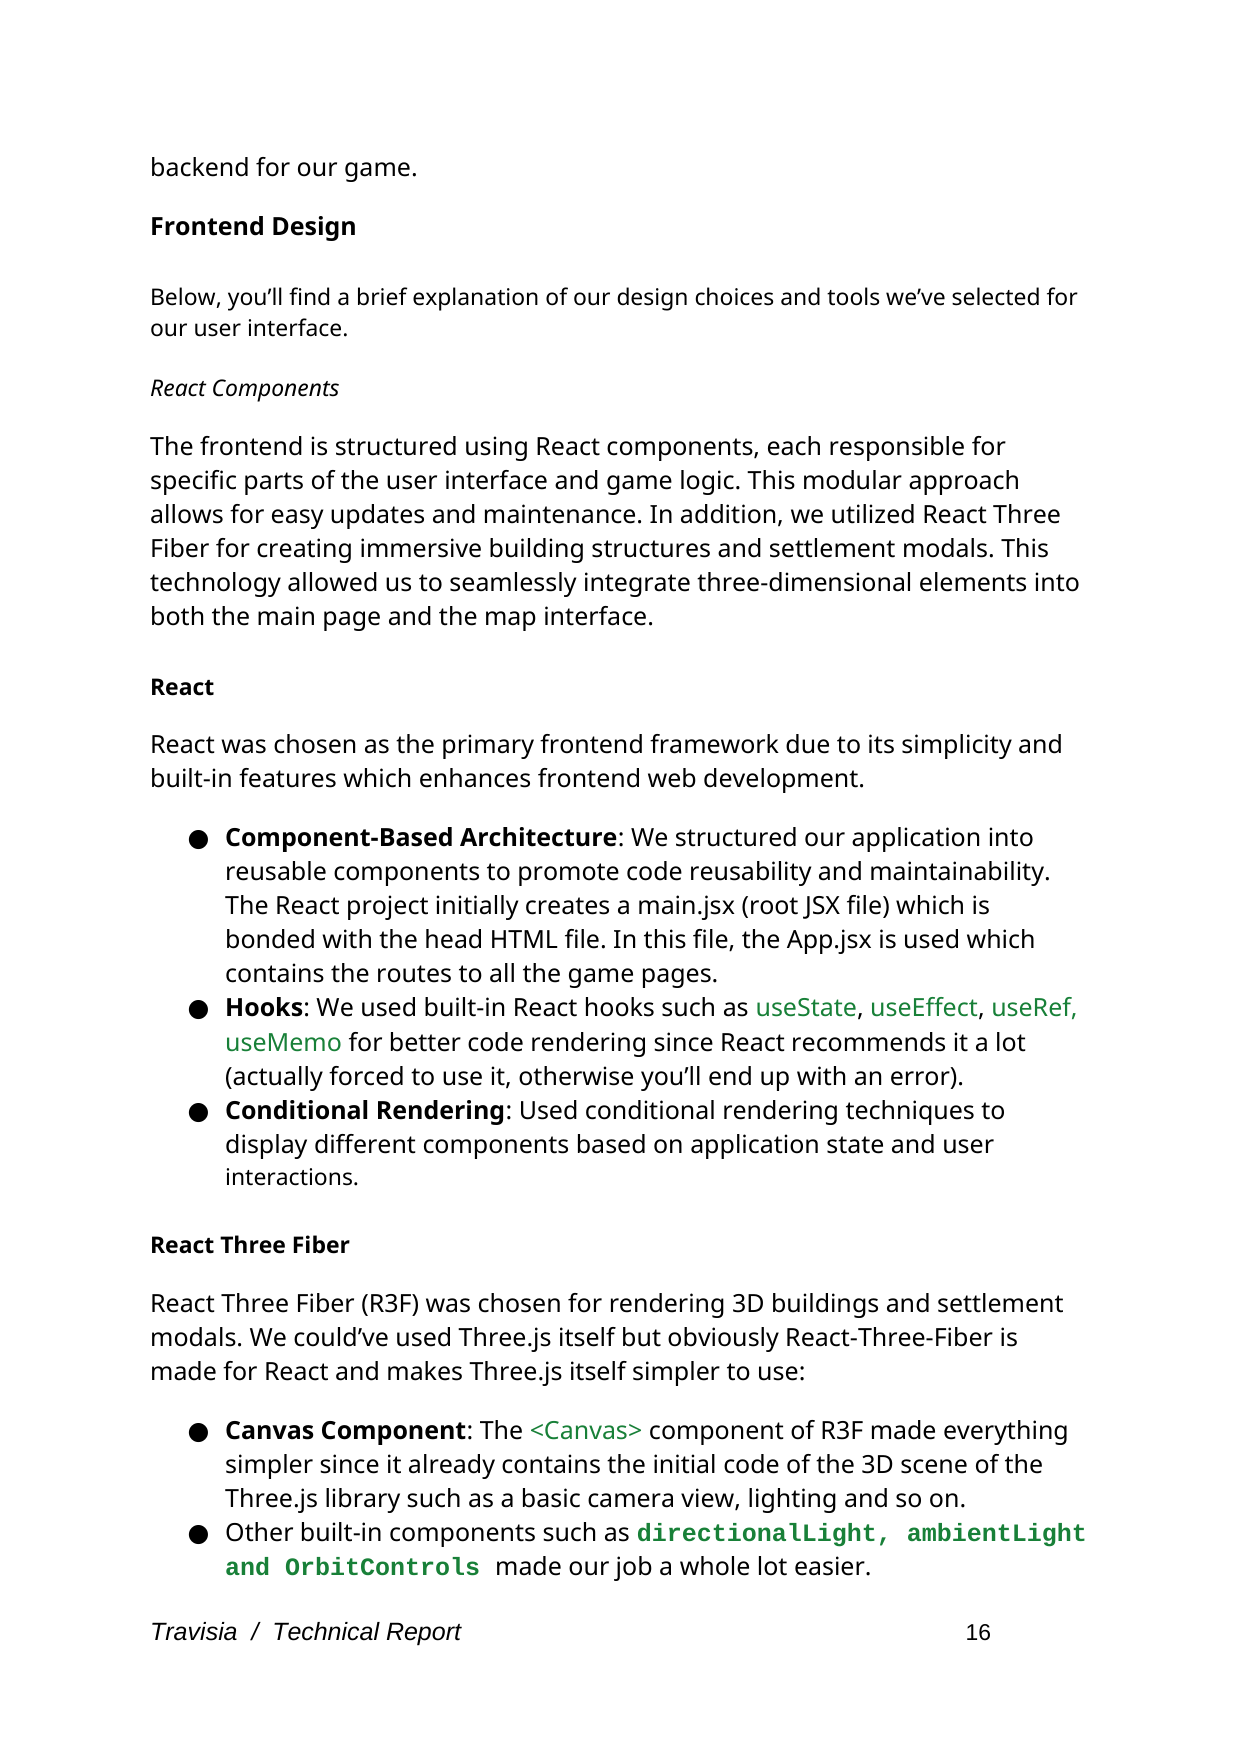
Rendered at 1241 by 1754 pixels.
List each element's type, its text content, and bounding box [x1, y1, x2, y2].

subtitle React [150, 670, 1087, 702]
list Other built-in components such as directionalLight, ambientLight and OrbitControls made our job a whole lot easier. [187, 1515, 1087, 1583]
text React was chosen as the primary frontend framework due to its simplicity and built-in features which enhances frontend web development. [150, 727, 1087, 795]
text backend for our game. [150, 150, 1087, 184]
text Frontend Design [150, 209, 1087, 243]
list Component-Based Architecture: We structured our application into reusable components to promote code reusability and maintainability. The React project initially creates a main.jsx (root JSX file) which is bonded with the head HTML file. In this file, the App.jsx is used which contains the routes to all the game pages. [187, 820, 1087, 990]
subtitle React Components [150, 372, 1087, 403]
text React Three Fiber (R3F) was chosen for rendering 3D buildings and settlement modals. We could’ve used Three.js itself but obviously React-Three-Fiber is made for React and makes Three.js itself simpler to use: [150, 1285, 1087, 1388]
subtitle React Three Fiber [150, 1229, 1087, 1260]
list Conditional Rendering: Used conditional rendering techniques to display different components based on application state and user interactions. [187, 1092, 1087, 1192]
text The frontend is structured using React components, each responsible for specific parts of the user interface and game logic. This modular approach allows for easy updates and maintenance. In addition, we utilized React Three Fiber for creating immersive building structures and settlement modals. This technology allowed us to seamlessly integrate three-dimensional elements into both the main page and the map interface. [150, 428, 1087, 633]
list Hooks: We used built-in React hooks such as useState, useEffect, useRef, useMemo for better code rendering since React recommends it a lot (actually forced to use it, otherwise you’ll end up with an error). [187, 990, 1087, 1092]
list Canvas Component: The <Canvas> component of R3F made everything simpler since it already contains the initial code of the 3D scene of the Three.js library such as a basic camera view, lighting and so on. [187, 1413, 1087, 1515]
subtitle Below, you’ll find a brief explanation of our design choices and tools we’ve selected for our user interface. [150, 281, 1087, 343]
